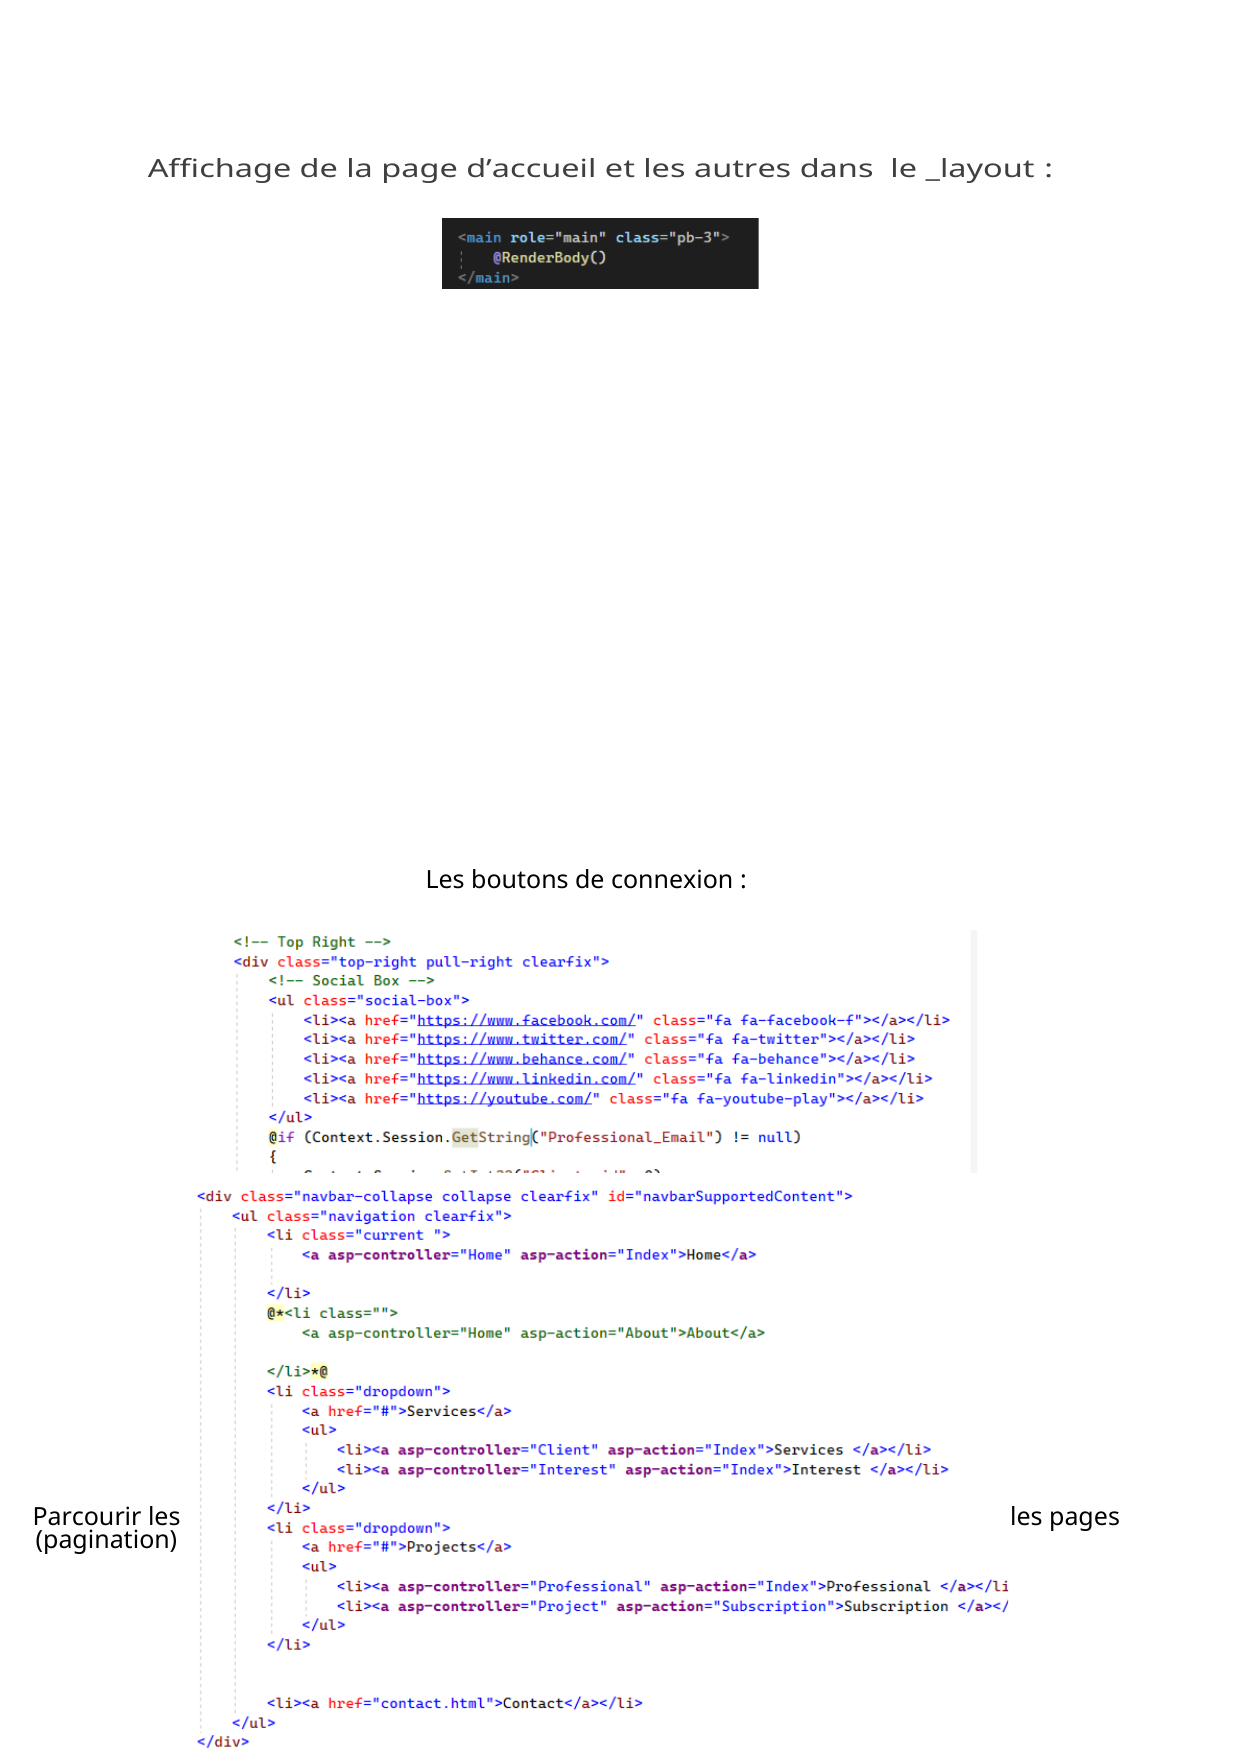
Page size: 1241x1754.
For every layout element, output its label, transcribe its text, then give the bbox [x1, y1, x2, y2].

text Parcourir les les pages (pagination) [1009, 1505, 1121, 1556]
text Parcourir les les pages (pagination) [20, 1505, 192, 1556]
text Affichage de la page d’accueil et les autres dans le _layout : [79, 157, 1121, 182]
text Les boutons de connexion : [79, 868, 1093, 894]
